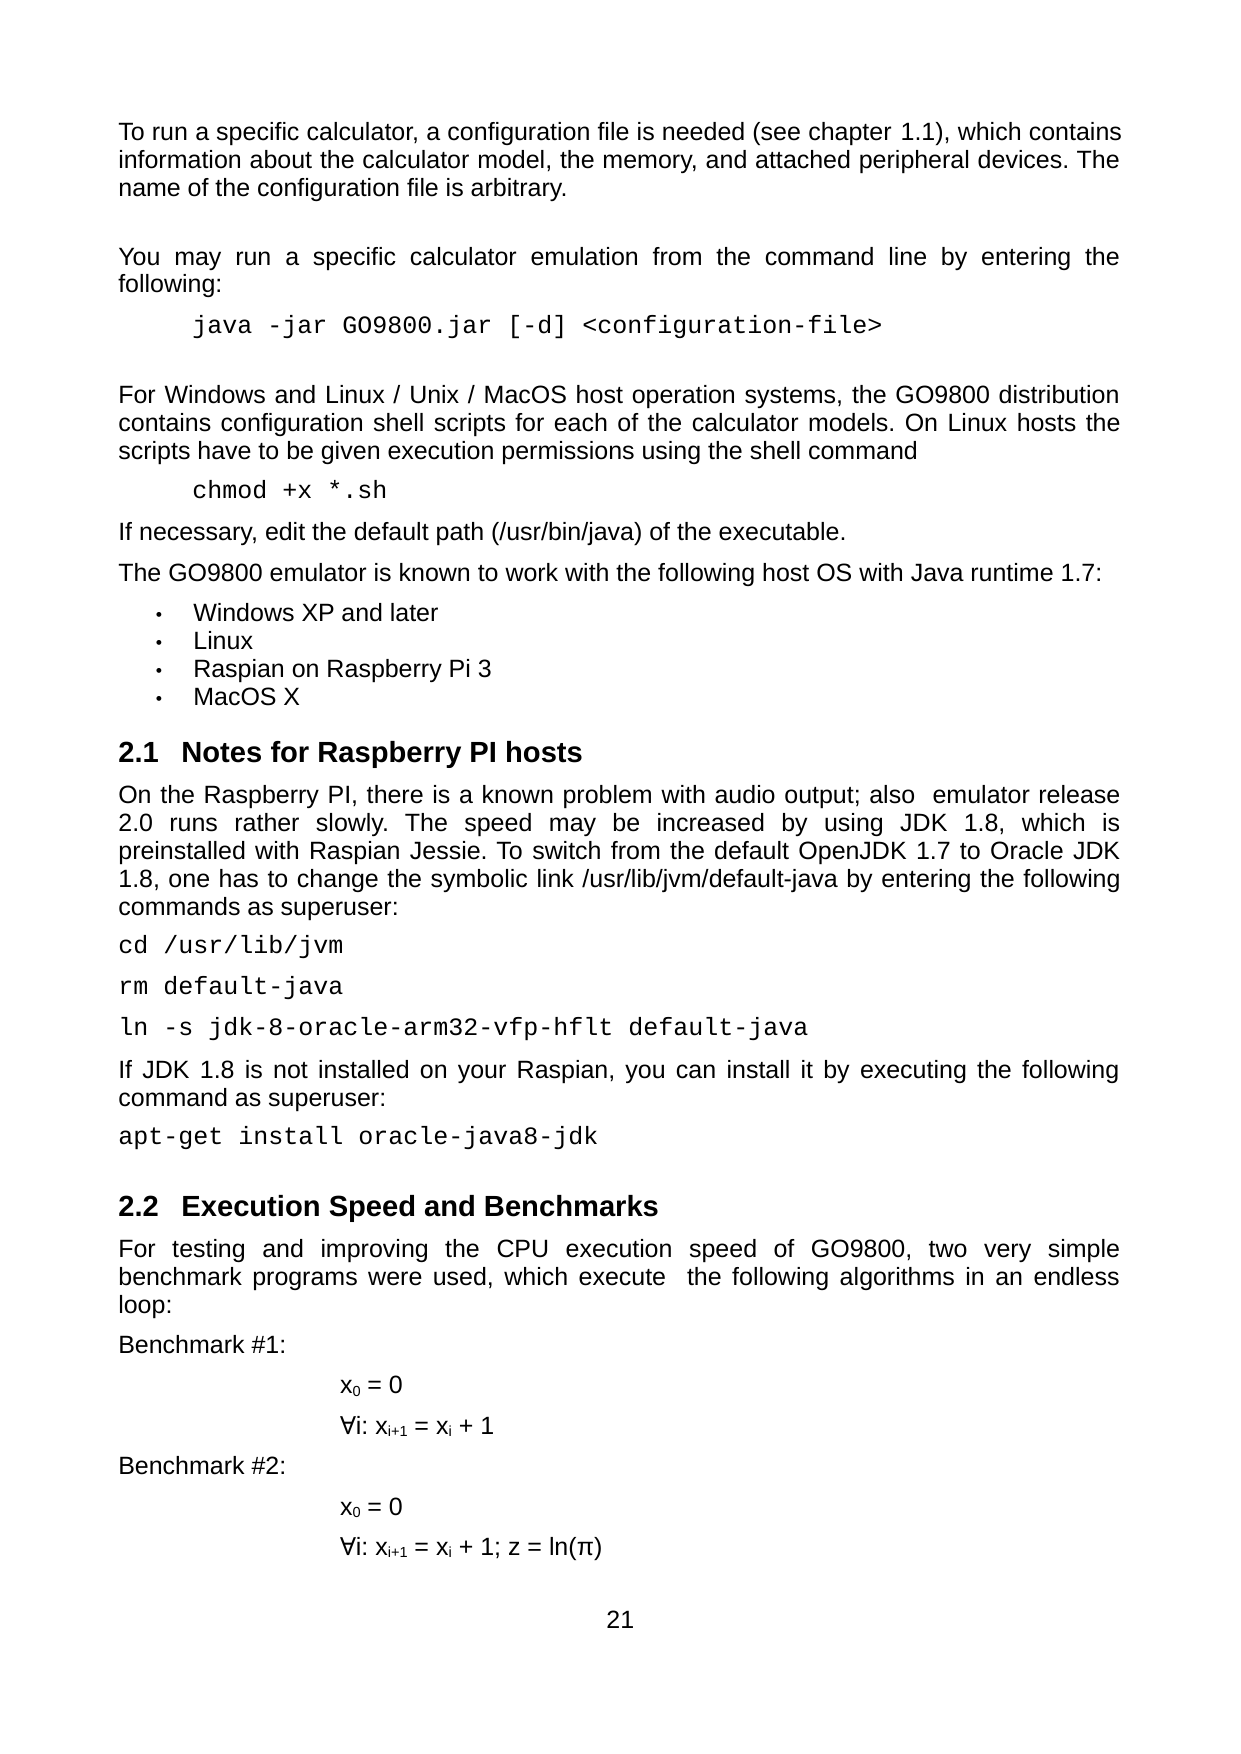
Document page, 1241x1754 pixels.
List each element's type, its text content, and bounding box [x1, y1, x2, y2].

text ln -s jdk-8-oracle-arm32-vfp-hflt default-java [118, 1014, 1122, 1043]
text chmod +x *.sh [118, 477, 1122, 506]
text Ɐi: xi+1 = xi + 1; z = ln(π) [118, 1533, 1122, 1561]
text cd /usr/lib/jvm [118, 933, 1122, 961]
subtitle Notes for Raspberry PI hosts [118, 736, 1122, 768]
text If necessary, edit the default path (/usr/bin/java) of the executable. [118, 518, 1122, 546]
text x0 = 0 [118, 1371, 1122, 1399]
text On the Raspberry PI, there is a known problem with audio output; also emulator release 2.0 runs rather slowly. The speed may be increased by using JDK 1.8, which is preinstalled with Raspian Jessie. To switch from the default OpenJDK 1.7 to Oracle JDK 1.8, one has to change the symbolic link /usr/lib/jvm/default-java by entering the following commands as superuser: [118, 781, 1122, 920]
text The GO9800 emulator is known to work with the following host OS with Java runtime 1.7: [118, 559, 1122, 587]
text For testing and improving the CPU execution speed of GO9800, two very simple benchmark programs were used, which execute the following algorithms in an endless loop: [118, 1235, 1122, 1318]
subtitle Execution Speed and Benchmarks [118, 1189, 1122, 1222]
list MacOS X [156, 683, 1122, 711]
list Windows XP and later [156, 599, 1122, 627]
list Raspian on Raspberry Pi 3 [156, 655, 1122, 683]
text To run a specific calculator, a configuration file is needed (see chapter 1.1), which contains information about the calculator model, the memory, and attached peripheral devices. The name of the configuration file is arbitrary. [118, 118, 1122, 202]
text Ɐi: xi+1 = xi + 1 [118, 1412, 1122, 1440]
list Linux [156, 627, 1122, 655]
text rm default-java [118, 974, 1122, 1002]
text You may run a specific calculator emulation from the command line by entering the following: [118, 242, 1122, 298]
text x0 = 0 [118, 1493, 1122, 1521]
text apt-get install oracle-java8-jdk [118, 1124, 1122, 1152]
text Benchmark #2: [118, 1452, 1122, 1480]
text If JDK 1.8 is not installed on your Raspian, you can install it by executing the following command as superuser: [118, 1055, 1122, 1111]
text Benchmark #1: [118, 1331, 1122, 1359]
